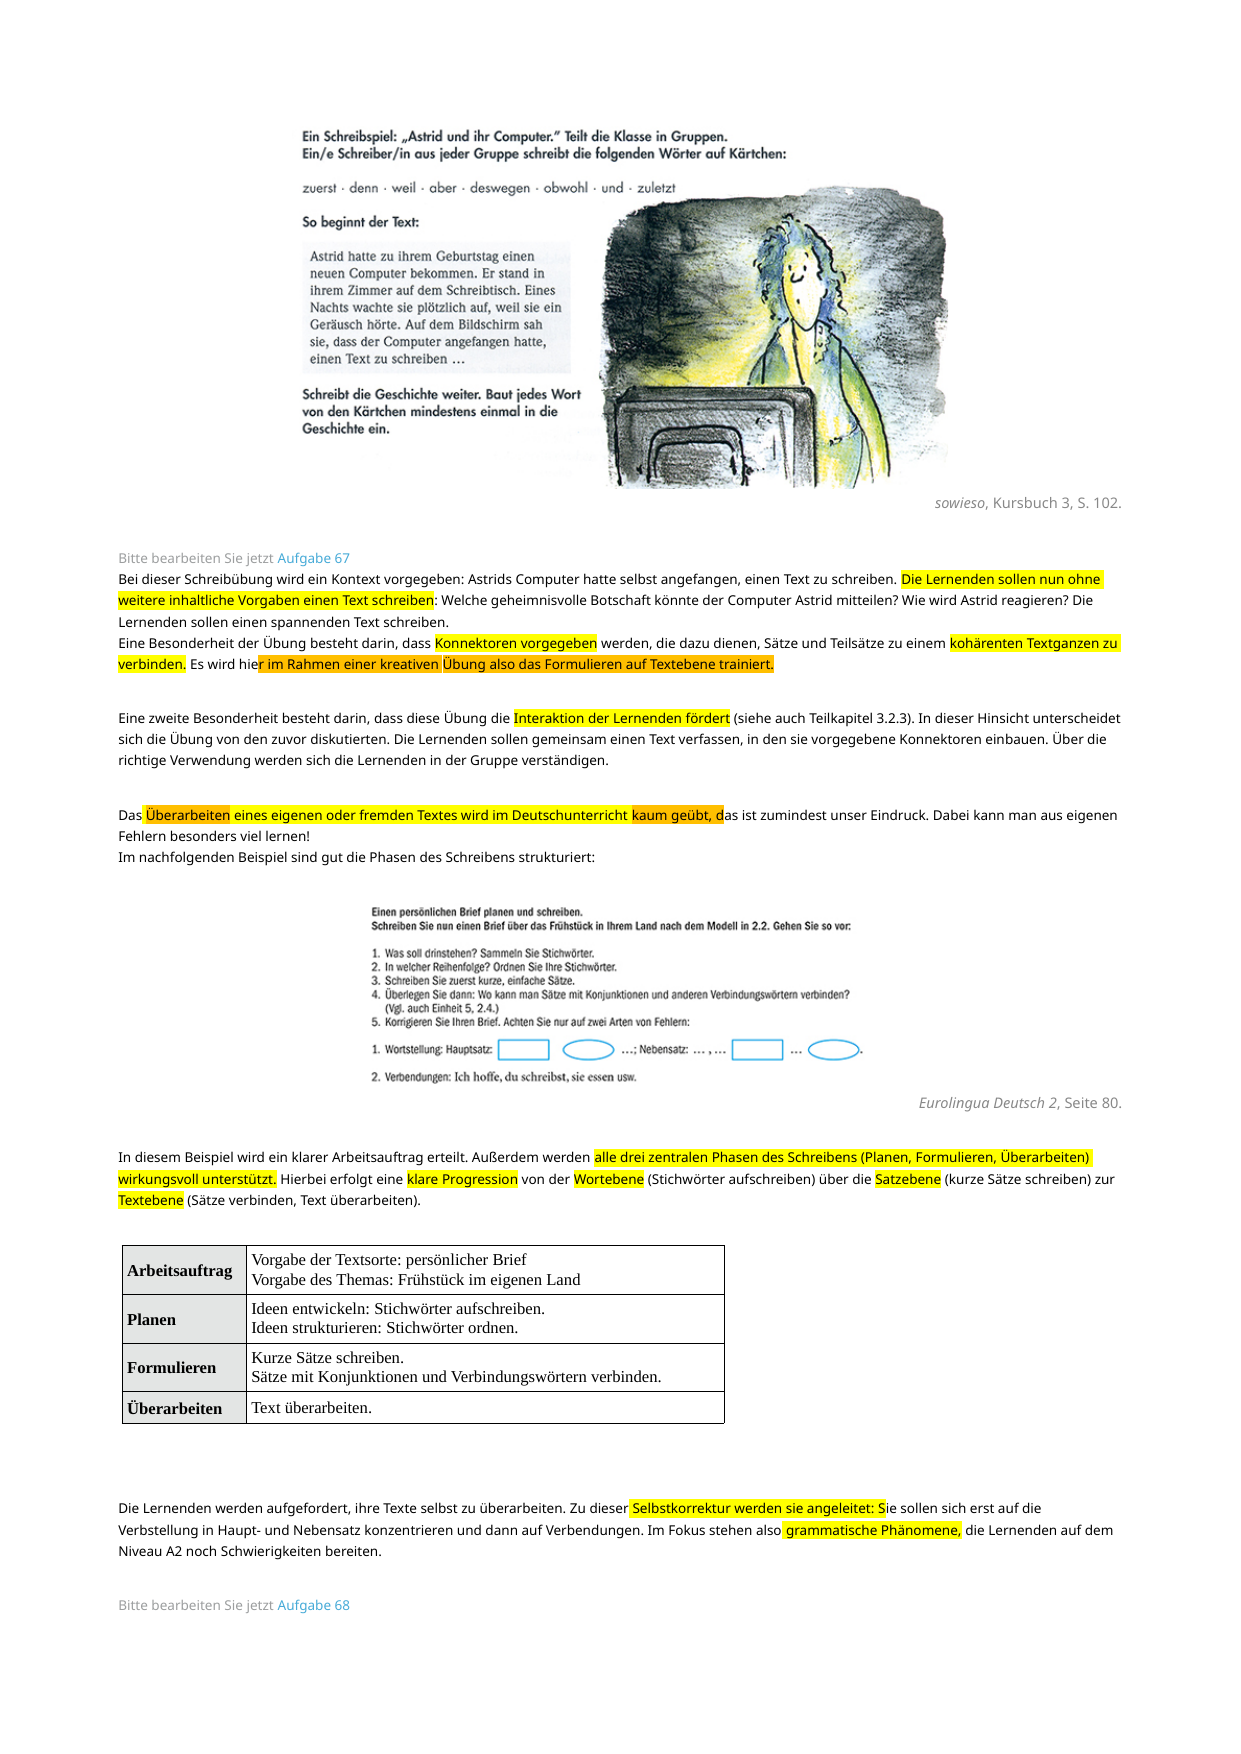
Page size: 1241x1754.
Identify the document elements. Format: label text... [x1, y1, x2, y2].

text In diesem Beispiel wird ein klarer Arbeitsauftrag erteilt. Außerdem werden alle drei zentralen Phasen des Schreibens (Planen, Formulieren, Überarbeiten) wirkungsvoll unterstützt. Hierbei erfolgt eine klare Progression von der Wortebene (Stichwörter aufschreiben) über die Satzebene (kurze Sätze schreiben) zur Textebene (Sätze verbinden, Text überarbeiten). [118, 1148, 1122, 1209]
table_header Vorgabe der Textsorte: persönlicher Brief Vorgabe des Themas: Frühstück im eigenen Land [247, 1246, 724, 1294]
text Bitte bearbeiten Sie jetzt Aufgabe 68 [118, 1596, 1122, 1614]
table_cell Kurze Sätze schreiben. Sätze mit Konjunktionen und Verbindungswörtern verbinden. [247, 1344, 724, 1391]
table_cell Planen [123, 1295, 246, 1343]
text sowieso, Kursbuch 3, S. 102. [118, 493, 1122, 513]
table_cell Ideen entwickeln: Stichwörter aufschreiben. Ideen strukturieren: Stichwörter ordnen. [247, 1295, 724, 1343]
picture [292, 118, 949, 489]
table_cell Überarbeiten [123, 1392, 246, 1423]
picture [363, 901, 877, 1089]
table_header Arbeitsauftrag [123, 1246, 246, 1294]
table_cell Formulieren [123, 1344, 246, 1391]
text Eine zweite Besonderheit besteht darin, dass diese Übung die Interaktion der Lernenden fördert (siehe auch Teilkapitel 3.2.3). In dieser Hinsicht unterscheidet sich die Übung von den zuvor diskutierten. Die Lernenden sollen gemeinsam einen Text verfassen, in den sie vorgegebene Konnektoren einbauen. Über die richtige Verwendung werden sich die Lernenden in der Gruppe verständigen. [118, 709, 1122, 770]
table_cell Text überarbeiten. [247, 1392, 724, 1423]
text Bei dieser Schreibübung wird ein Kontext vorgegeben: Astrids Computer hatte selbst angefangen, einen Text zu schreiben. Die Lernenden sollen nun ohne weitere inhaltliche Vorgaben einen Text schreiben: Welche geheimnisvolle Botschaft könnte der Computer Astrid mitteilen? Wie wird Astrid reagieren? Die Lernenden sollen einen spannenden Text schreiben. [118, 570, 1122, 631]
text Die Lernenden werden aufgefordert, ihre Texte selbst zu überarbeiten. Zu dieser Selbstkorrektur werden sie angeleitet: Sie sollen sich erst auf die Verbstellung in Haupt- und Nebensatz konzentrieren und dann auf Verbendungen. Im Fokus stehen also grammatische Phänomene, die Lernenden auf dem Niveau A2 noch Schwierigkeiten bereiten. [118, 1499, 1122, 1560]
text Eurolingua Deutsch 2, Seite 80. [118, 1093, 1122, 1112]
text Im nachfolgenden Beispiel sind gut die Phasen des Schreibens strukturiert: [118, 848, 1122, 866]
text Das Überarbeiten eines eigenen oder fremden Textes wird im Deutschunterricht kaum geübt, das ist zumindest unser Eindruck. Dabei kann man aus eigenen Fehlern besonders viel lernen! [118, 805, 1122, 845]
text Bitte bearbeiten Sie jetzt Aufgabe 67 [118, 549, 1122, 567]
text Eine Besonderheit der Übung besteht darin, dass Konnektoren vorgegeben werden, die dazu dienen, Sätze und Teilsätze zu einem kohärenten Textganzen zu verbinden. Es wird hier im Rahmen einer kreativen Übung also das Formulieren auf Textebene trainiert. [118, 634, 1122, 673]
